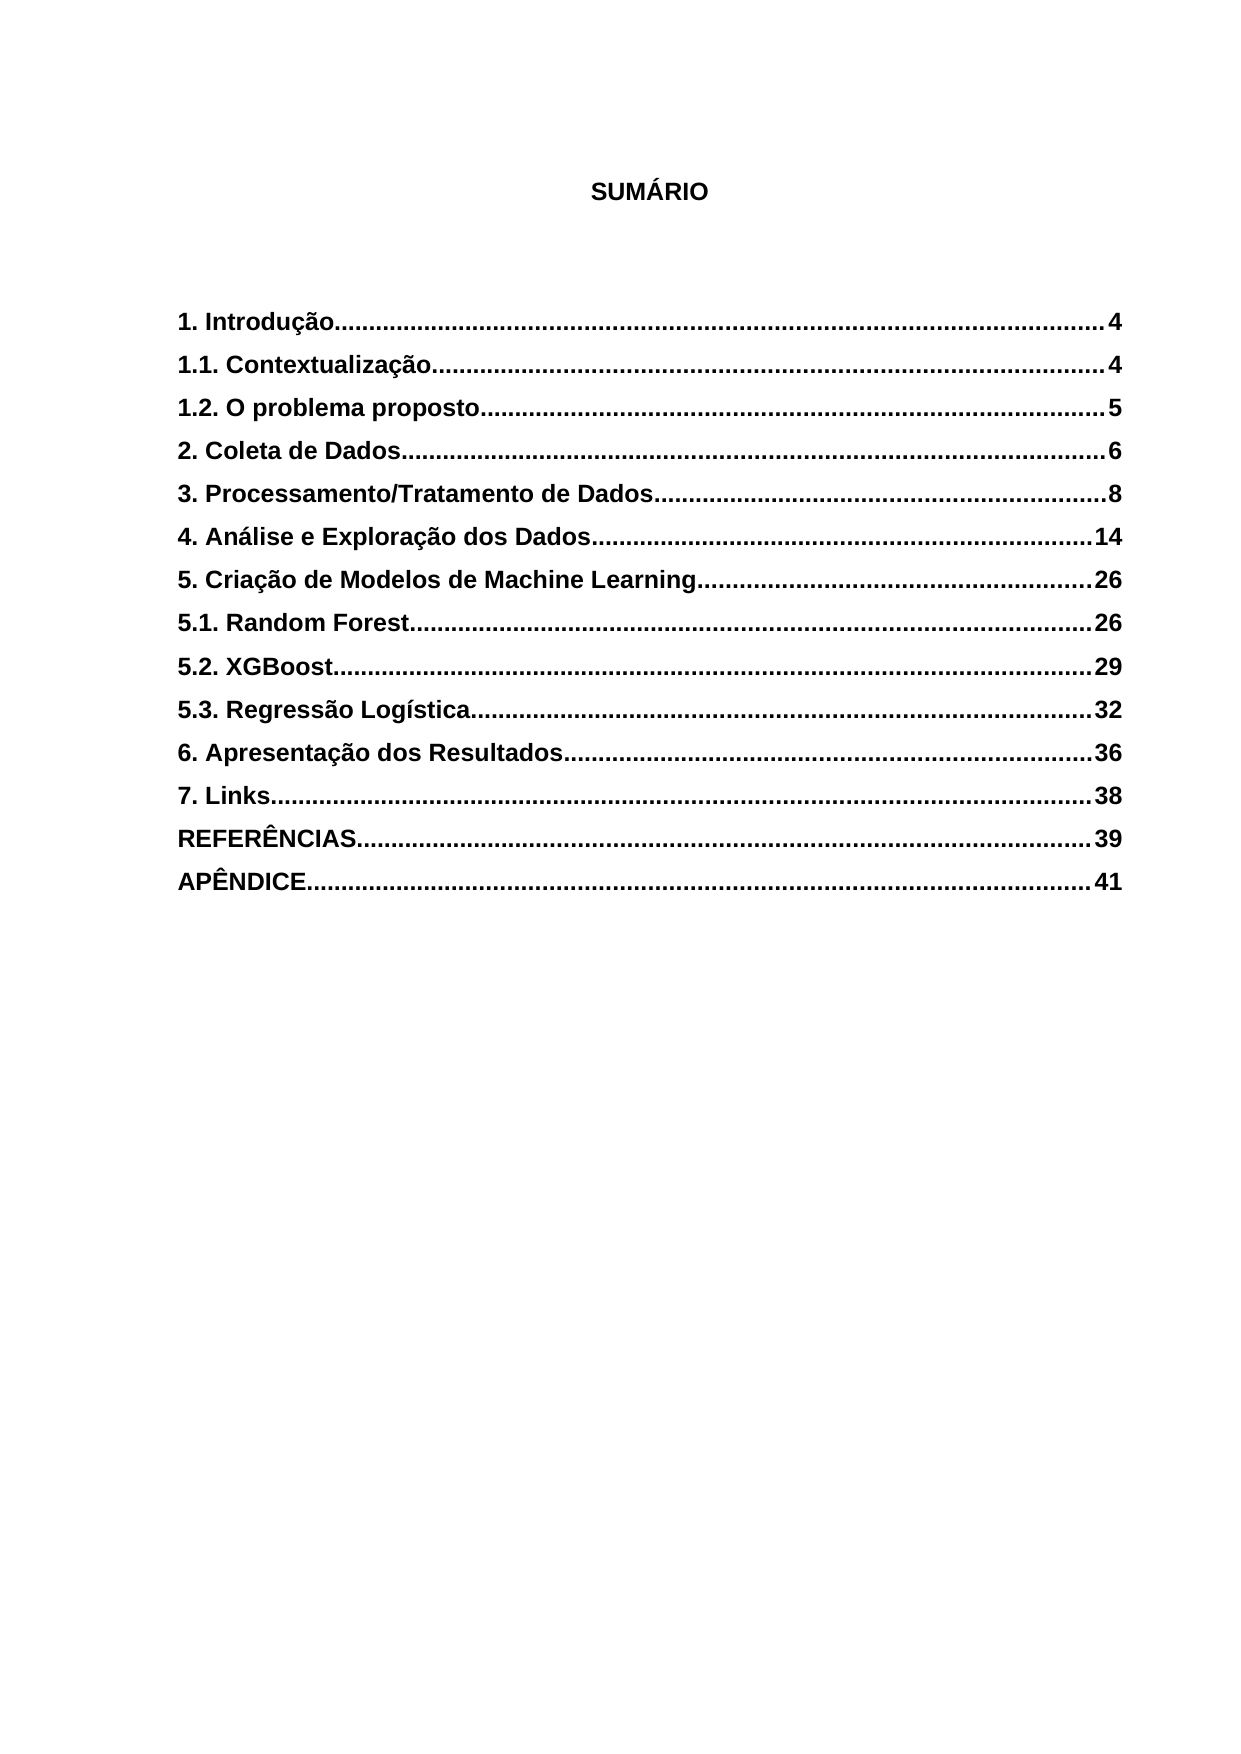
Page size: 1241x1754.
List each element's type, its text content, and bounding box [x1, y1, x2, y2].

text 5.3. Regressão Logística 32 [177, 695, 1122, 723]
text 5.2. XGBoost 29 [177, 652, 1122, 680]
text 5.1. Random Forest 26 [177, 608, 1122, 637]
text 1. Introdução 4 [177, 307, 1122, 335]
text 1.1. Contextualização 4 [177, 350, 1122, 378]
text APÊNDICE 41 [177, 867, 1122, 896]
text 2. Coleta de Dados 6 [177, 436, 1122, 465]
text 6. Apresentação dos Resultados 36 [177, 738, 1122, 767]
text 1.2. O problema proposto 5 [177, 393, 1122, 422]
text SUMÁRIO [177, 177, 1122, 206]
text 7. Links 38 [177, 781, 1122, 810]
text 5. Criação de Modelos de Machine Learning 26 [177, 565, 1122, 594]
text 3. Processamento/Tratamento de Dados 8 [177, 479, 1122, 508]
text REFERÊNCIAS 39 [177, 824, 1122, 853]
text 4. Análise e Exploração dos Dados 14 [177, 522, 1122, 551]
